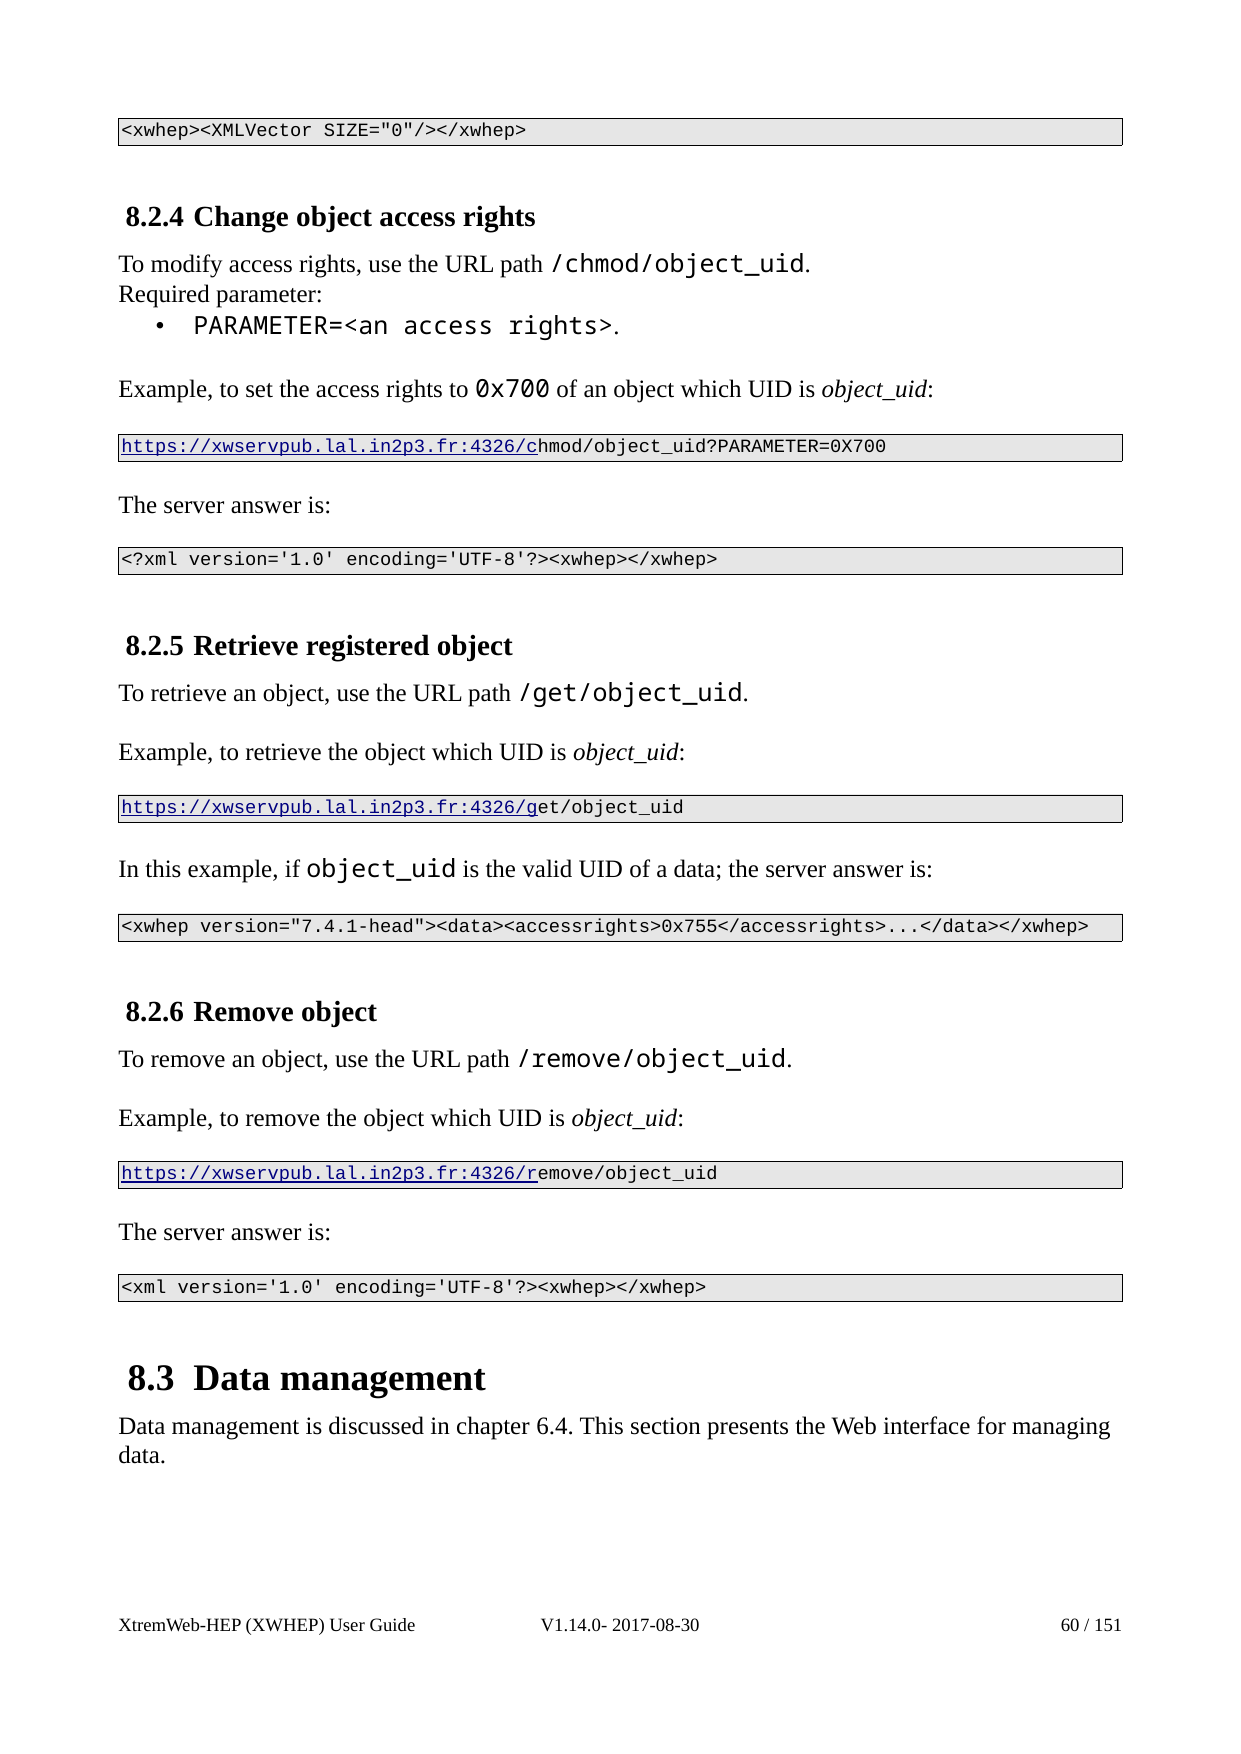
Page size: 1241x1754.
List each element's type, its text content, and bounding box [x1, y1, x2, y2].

text Example, to set the access rights to 0x700 of an object which UID is object_uid: [118, 371, 1122, 405]
text https://xwservpub.lal.in2p3.fr:4326/get/object_uid [119, 796, 1122, 822]
text The server answer is: [118, 490, 1122, 518]
text To modify access rights, use the URL path /chmod/object_uid. [118, 245, 1122, 279]
text Example, to retrieve the object which UID is object_uid: [118, 737, 1122, 766]
text Example, to remove the object which UID is object_uid: [118, 1103, 1122, 1132]
text To retrieve an object, use the URL path /get/object_uid. [118, 674, 1122, 708]
text https://xwservpub.lal.in2p3.fr:4326/remove/object_uid [119, 1162, 1122, 1188]
text In this example, if object_uid is the valid UID of a data; the server answer is: [118, 851, 1122, 885]
text <?xml version='1.0' encoding='UTF-8'?><xwhep></xwhep> [119, 548, 1122, 574]
text <xml version='1.0' encoding='UTF-8'?><xwhep></xwhep> [119, 1275, 1122, 1301]
subtitle Retrieve registered object [118, 628, 1122, 662]
subtitle Remove object [118, 994, 1122, 1028]
subtitle Change object access rights [118, 199, 1122, 233]
text The server answer is: [118, 1217, 1122, 1246]
text https://xwservpub.lal.in2p3.fr:4326/chmod/object_uid?PARAMETER=0X700 [119, 435, 1122, 461]
subtitle Data management [118, 1355, 1122, 1398]
text Required parameter: [118, 279, 1122, 308]
list PARAMETER=<an access rights>. [156, 308, 1122, 342]
text <xwhep version="7.4.1-head"><data><accessrights>0x755</accessrights>...</data></xwhep> [119, 915, 1122, 941]
text <xwhep><XMLVector SIZE="0"/></xwhep> [119, 119, 1122, 145]
text To remove an object, use the URL path /remove/object_uid. [118, 1041, 1122, 1074]
text Data management is discussed in chapter 6.4. This section presents the Web interface for managing data. [118, 1411, 1122, 1468]
